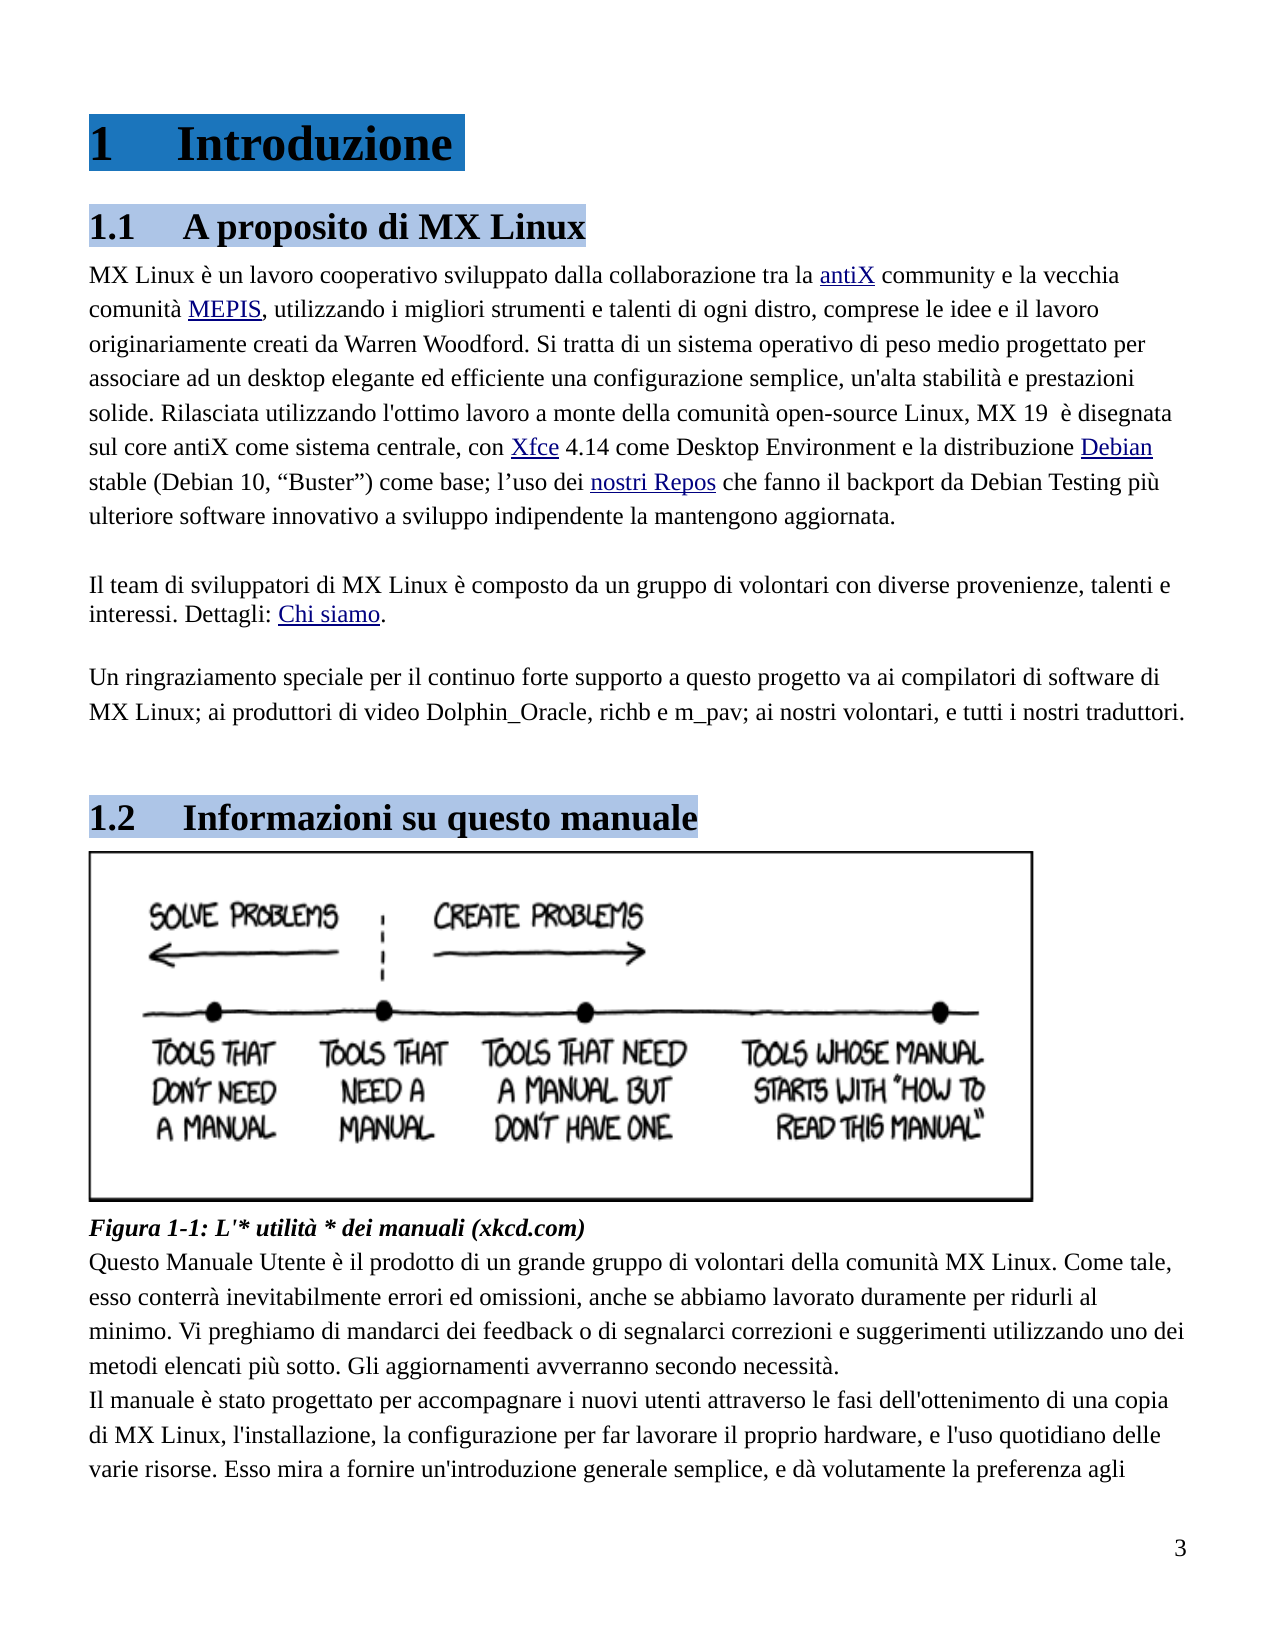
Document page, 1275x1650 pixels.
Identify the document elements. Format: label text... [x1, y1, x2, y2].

text Questo Manuale Utente è il prodotto di un grande gruppo di volontari della comunità MX Linux. Come tale, esso conterrà inevitabilmente errori ed omissioni, anche se abbiamo lavorato duramente per ridurli al minimo. Vi preghiamo di mandarci dei feedback o di segnalarci correzioni e suggerimenti utilizzando uno dei metodi elencati più sotto. Gli aggiornamenti avverranno secondo necessità. [88, 1247, 1186, 1380]
subtitle 1.2 Informazioni su questo manuale [88, 795, 1186, 838]
text MX Linux è un lavoro cooperativo sviluppato dalla collaborazione tra la antiX community e la vecchia comunità MEPIS, utilizzando i migliori strumenti e talenti di ogni distro, comprese le idee e il lavoro originariamente creati da Warren Woodford. Si tratta di un sistema operativo di peso medio progettato per associare ad un desktop elegante ed efficiente una configurazione semplice, un'alta stabilità e prestazioni solide. Rilasciata utilizzando l'ottimo lavoro a monte della comunità open-source Linux, MX 19 è disegnata sul core antiX come sistema centrale, con Xfce 4.14 come Desktop Environment e la distribuzione Debian stable (Debian 10, “Buster”) come base; l’uso dei nostri Repos che fanno il backport da Debian Testing più ulteriore software innovativo a sviluppo indipendente la mantengono aggiornata. [88, 260, 1186, 530]
text Un ringraziamento speciale per il continuo forte supporto a questo progetto va ai compilatori di software di MX Linux; ai produttori di video Dolphin_Oracle, richb e m_pav; ai nostri volontari, e tutti i nostri traduttori. [88, 662, 1186, 726]
subtitle 1 Introduzione [88, 113, 1186, 171]
text Il team di sviluppatori di MX Linux è composto da un gruppo di volontari con diverse provenienze, talenti e interessi. Dettagli: Chi siamo. [88, 570, 1186, 628]
text Figura 1-1: L'* utilità * dei manuali (xkcd.com) [88, 1213, 1186, 1242]
subtitle 1.1 A proposito di MX Linux [88, 204, 1186, 247]
picture [88, 851, 1034, 1202]
text Il manuale è stato progettato per accompagnare i nuovi utenti attraverso le fasi dell'ottenimento di una copia di MX Linux, l'installazione, la configurazione per far lavorare il proprio hardware, e l'uso quotidiano delle varie risorse. Esso mira a fornire un'introduzione generale semplice, e dà volutamente la preferenza agli [88, 1385, 1186, 1483]
